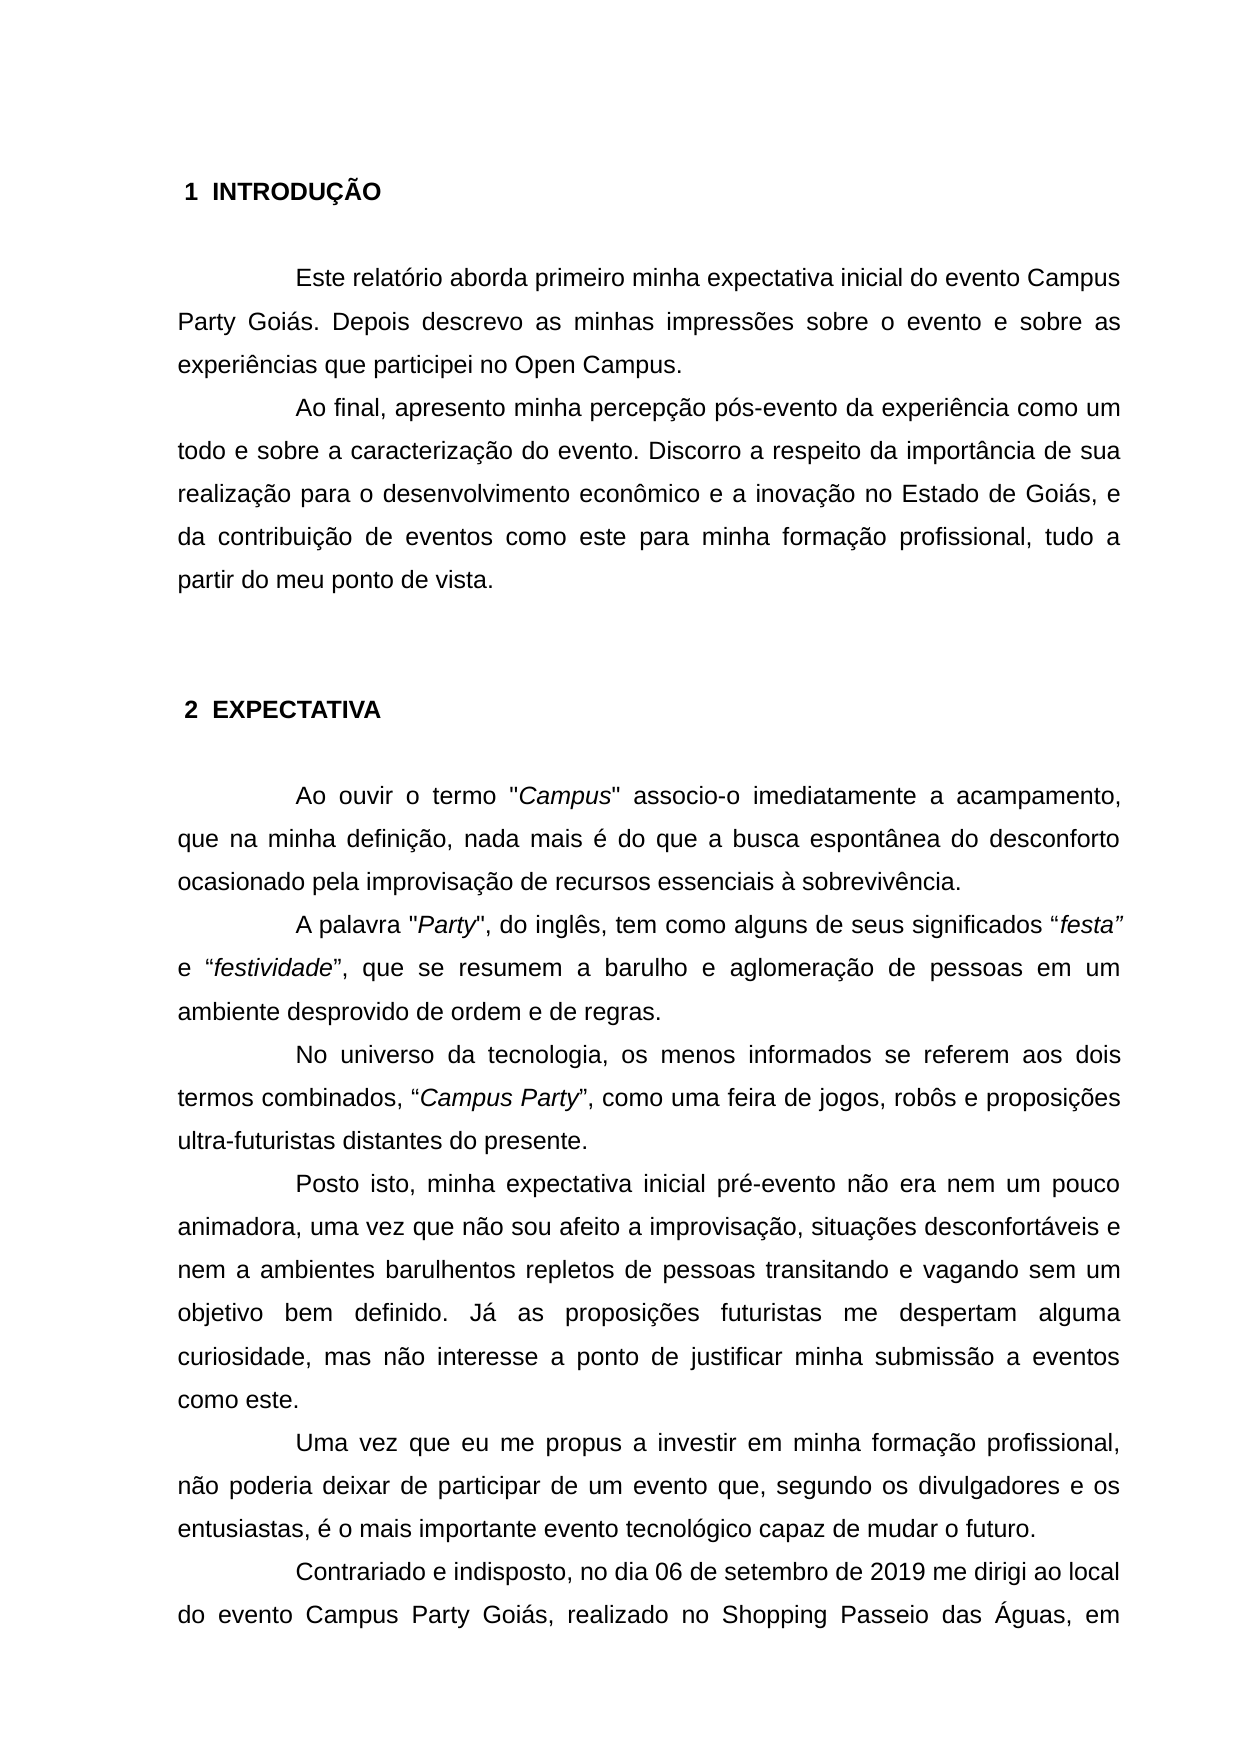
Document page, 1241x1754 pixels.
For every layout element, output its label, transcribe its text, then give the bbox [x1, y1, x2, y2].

text Ao ouvir o termo "Campus" associo-o imediatamente a acampamento, que na minha definição, nada mais é do que a busca espontânea do desconforto ocasionado pela improvisação de recursos essenciais à sobrevivência. [177, 781, 1122, 896]
list INTRODUÇÃO [177, 177, 1122, 206]
text A palavra "Party", do inglês, tem como alguns de seus significados “festa” e “festividade”, que se resumem a barulho e aglomeração de pessoas em um ambiente desprovido de ordem e de regras. [177, 910, 1122, 1025]
list EXPECTATIVA [177, 695, 1122, 723]
text Contrariado e indisposto, no dia 06 de setembro de 2019 me dirigi ao local do evento Campus Party Goiás, realizado no Shopping Passeio das Águas, em [177, 1557, 1122, 1629]
text Posto isto, minha expectativa inicial pré-evento não era nem um pouco animadora, uma vez que não sou afeito a improvisação, situações desconfortáveis e nem a ambientes barulhentos repletos de pessoas transitando e vagando sem um objetivo bem definido. Já as proposições futuristas me despertam alguma curiosidade, mas não interesse a ponto de justificar minha submissão a eventos como este. [177, 1169, 1122, 1413]
text No universo da tecnologia, os menos informados se referem aos dois termos combinados, “Campus Party”, como uma feira de jogos, robôs e proposições ultra-futuristas distantes do presente. [177, 1040, 1122, 1155]
text Uma vez que eu me propus a investir em minha formação profissional, não poderia deixar de participar de um evento que, segundo os divulgadores e os entusiastas, é o mais importante evento tecnológico capaz de mudar o futuro. [177, 1428, 1122, 1543]
text Este relatório aborda primeiro minha expectativa inicial do evento Campus Party Goiás. Depois descrevo as minhas impressões sobre o evento e sobre as experiências que participei no Open Campus. [177, 263, 1122, 378]
text Ao final, apresento minha percepção pós-evento da experiência como um todo e sobre a caracterização do evento. Discorro a respeito da importância de sua realização para o desenvolvimento econômico e a inovação no Estado de Goiás, e da contribuição de eventos como este para minha formação profissional, tudo a partir do meu ponto de vista. [177, 393, 1122, 594]
